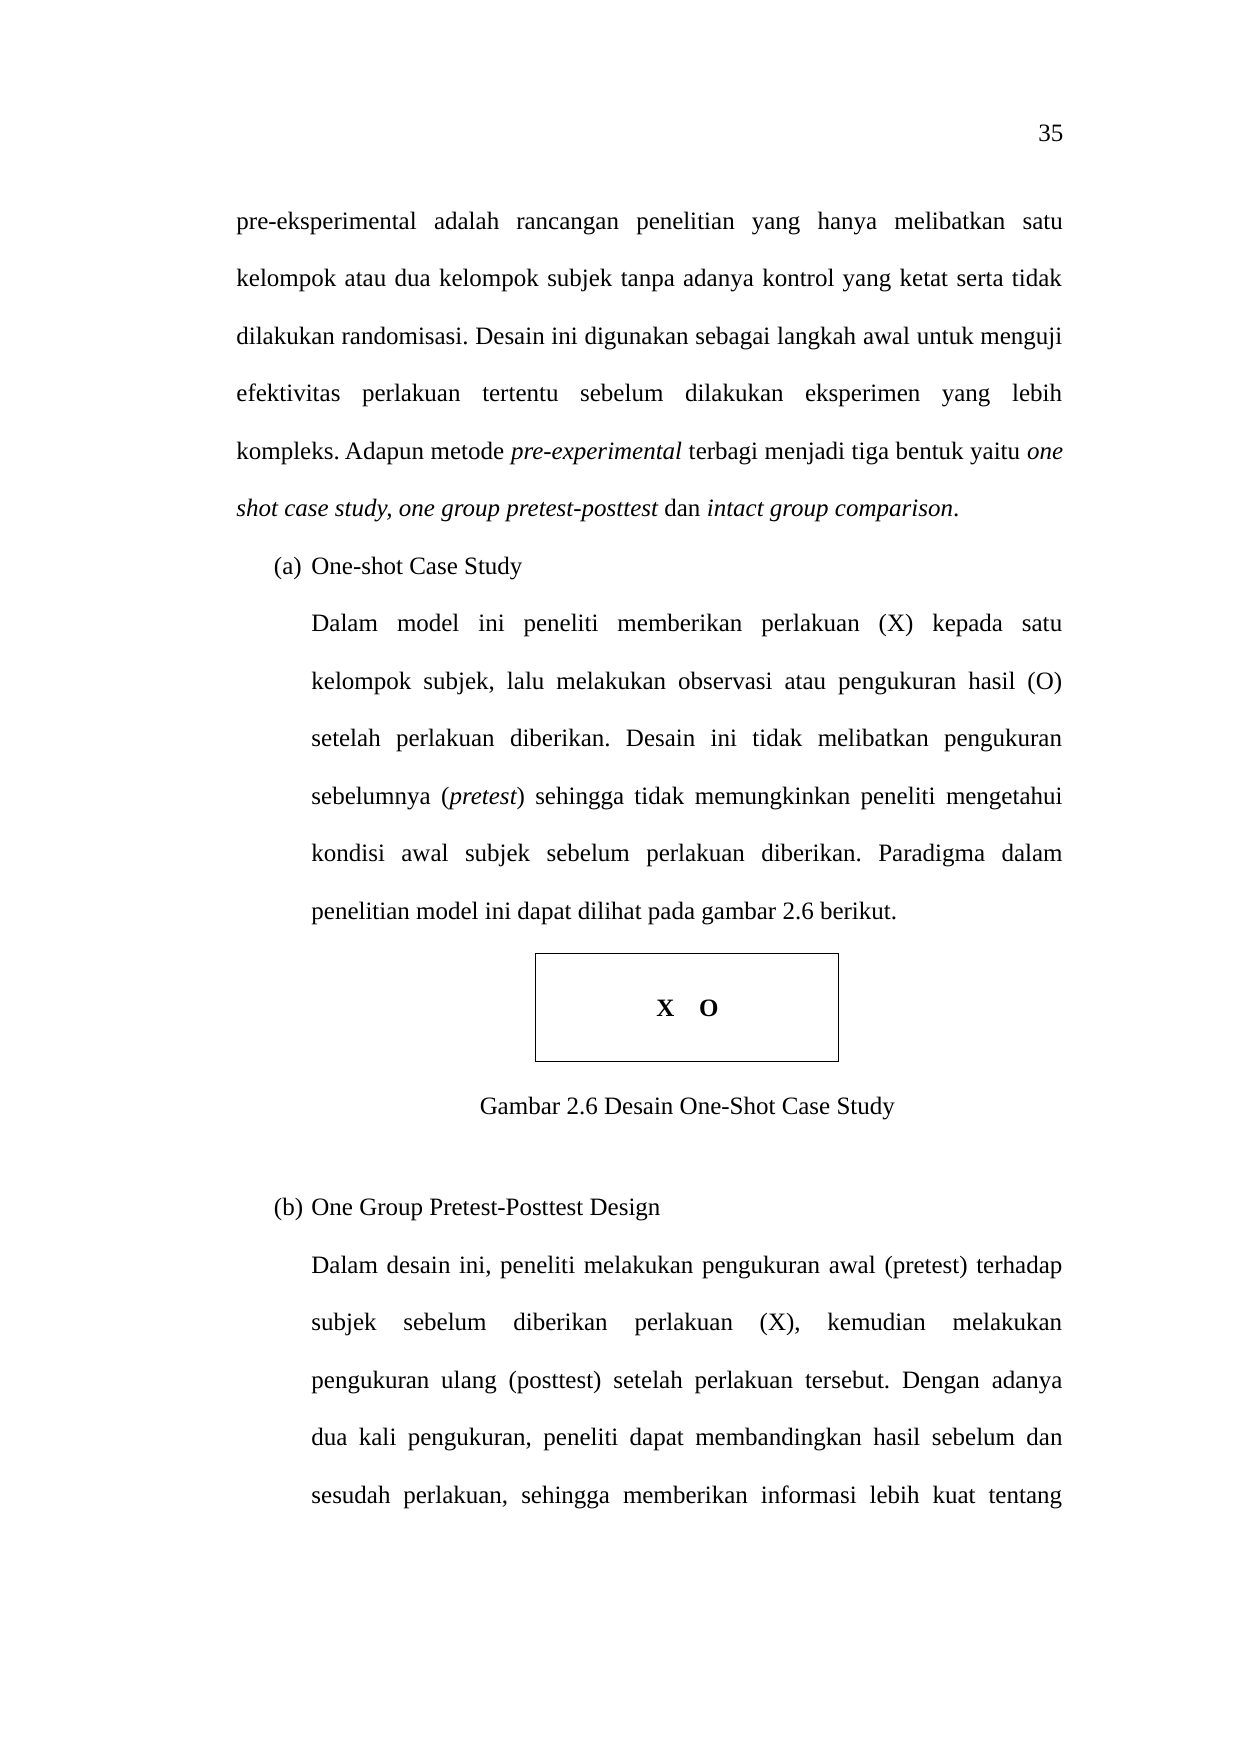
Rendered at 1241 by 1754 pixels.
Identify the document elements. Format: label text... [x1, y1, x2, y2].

list One-shot Case Study [274, 551, 1063, 580]
list Dalam desain ini, peneliti melakukan pengukuran awal (pretest) terhadap subjek sebelum diberikan perlakuan (X), kemudian melakukan pengukuran ulang (posttest) setelah perlakuan tersebut. Dengan adanya dua kali pengukuran, peneliti dapat membandingkan hasil sebelum dan sesudah perlakuan, sehingga memberikan informasi lebih kuat tentang [274, 1250, 1063, 1508]
list Gambar 2.6 Desain One-Shot Case Study [473, 983, 901, 1120]
list One Group Pretest-Posttest Design [274, 1192, 1063, 1221]
list X O [544, 993, 830, 1022]
text pre-eksperimental adalah rancangan penelitian yang hanya melibatkan satu kelompok atau dua kelompok subjek tanpa adanya kontrol yang ketat serta tidak dilakukan randomisasi. Desain ini digunakan sebagai langkah awal untuk menguji efektivitas perlakuan tertentu sebelum dilakukan eksperimen yang lebih kompleks. Adapun metode pre-experimental terbagi menjadi tiga bentuk yaitu one shot case study, one group pretest-posttest dan intact group comparison. [236, 206, 1063, 522]
list Dalam model ini peneliti memberikan perlakuan (X) kepada satu kelompok subjek, lalu melakukan observasi atau pengukuran hasil (O) setelah perlakuan diberikan. Desain ini tidak melibatkan pengukuran sebelumnya (pretest) sehingga tidak memungkinkan peneliti mengetahui kondisi awal subjek sebelum perlakuan diberikan. Paradigma dalam penelitian model ini dapat dilihat pada gambar 2.6 berikut. [274, 608, 1063, 925]
